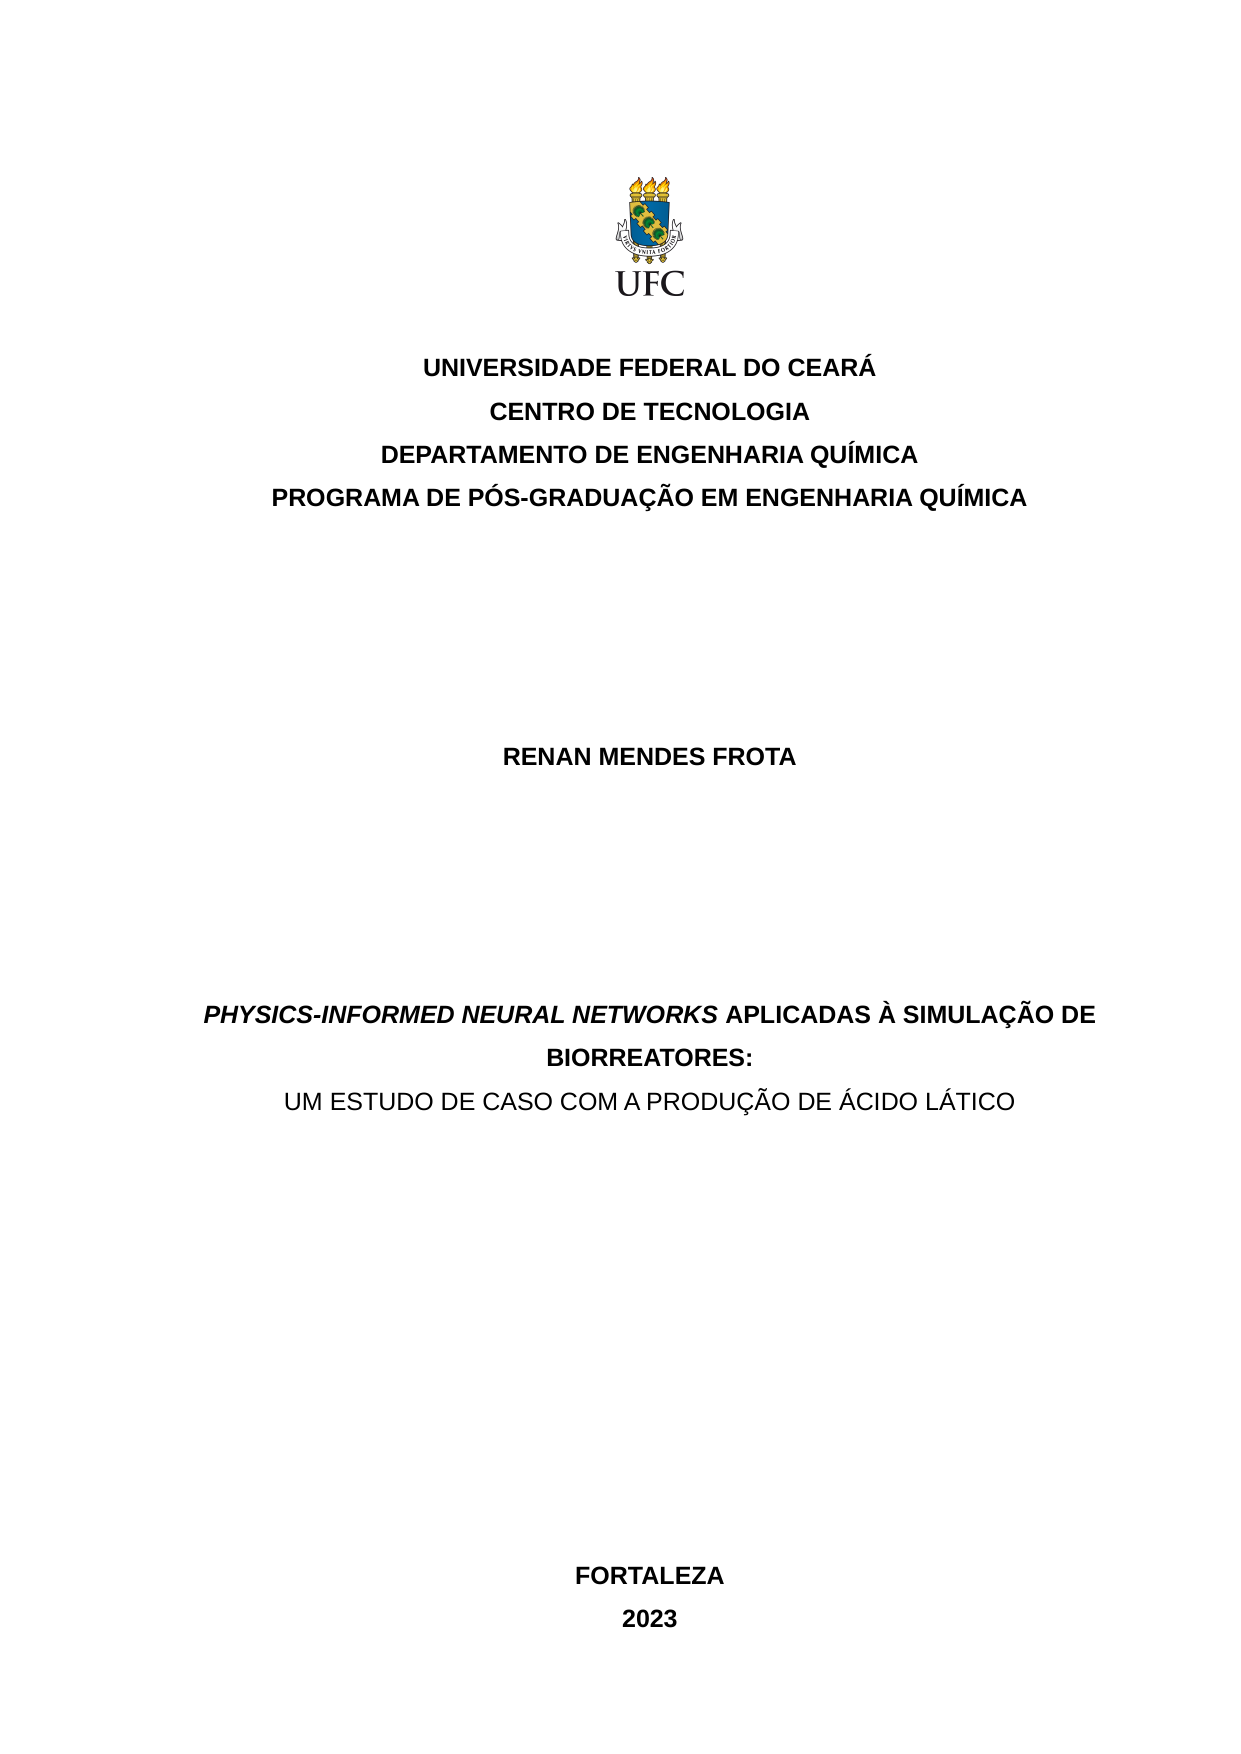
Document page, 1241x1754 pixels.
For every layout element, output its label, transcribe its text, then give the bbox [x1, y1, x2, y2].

text PROGRAMA DE PÓS-GRADUAÇÃO EM ENGENHARIA QUÍMICA [177, 483, 1122, 512]
text CENTRO DE TECNOLOGIA [177, 397, 1122, 425]
text RENAN MENDES FROTA [177, 742, 1122, 770]
text PHYSICS-INFORMED NEURAL NETWORKS APLICADAS À SIMULAÇÃO DE BIORREATORES: [177, 1000, 1122, 1072]
text UNIVERSIDADE FEDERAL DO CEARÁ [177, 353, 1122, 382]
text 2023 [177, 1604, 1122, 1633]
picture [613, 177, 686, 296]
text UM ESTUDO DE CASO COM A PRODUÇÃO DE ÁCIDO LÁTICO [177, 1087, 1122, 1115]
text FORTALEZA [177, 1561, 1122, 1590]
text DEPARTAMENTO DE ENGENHARIA QUÍMICA [177, 440, 1122, 468]
